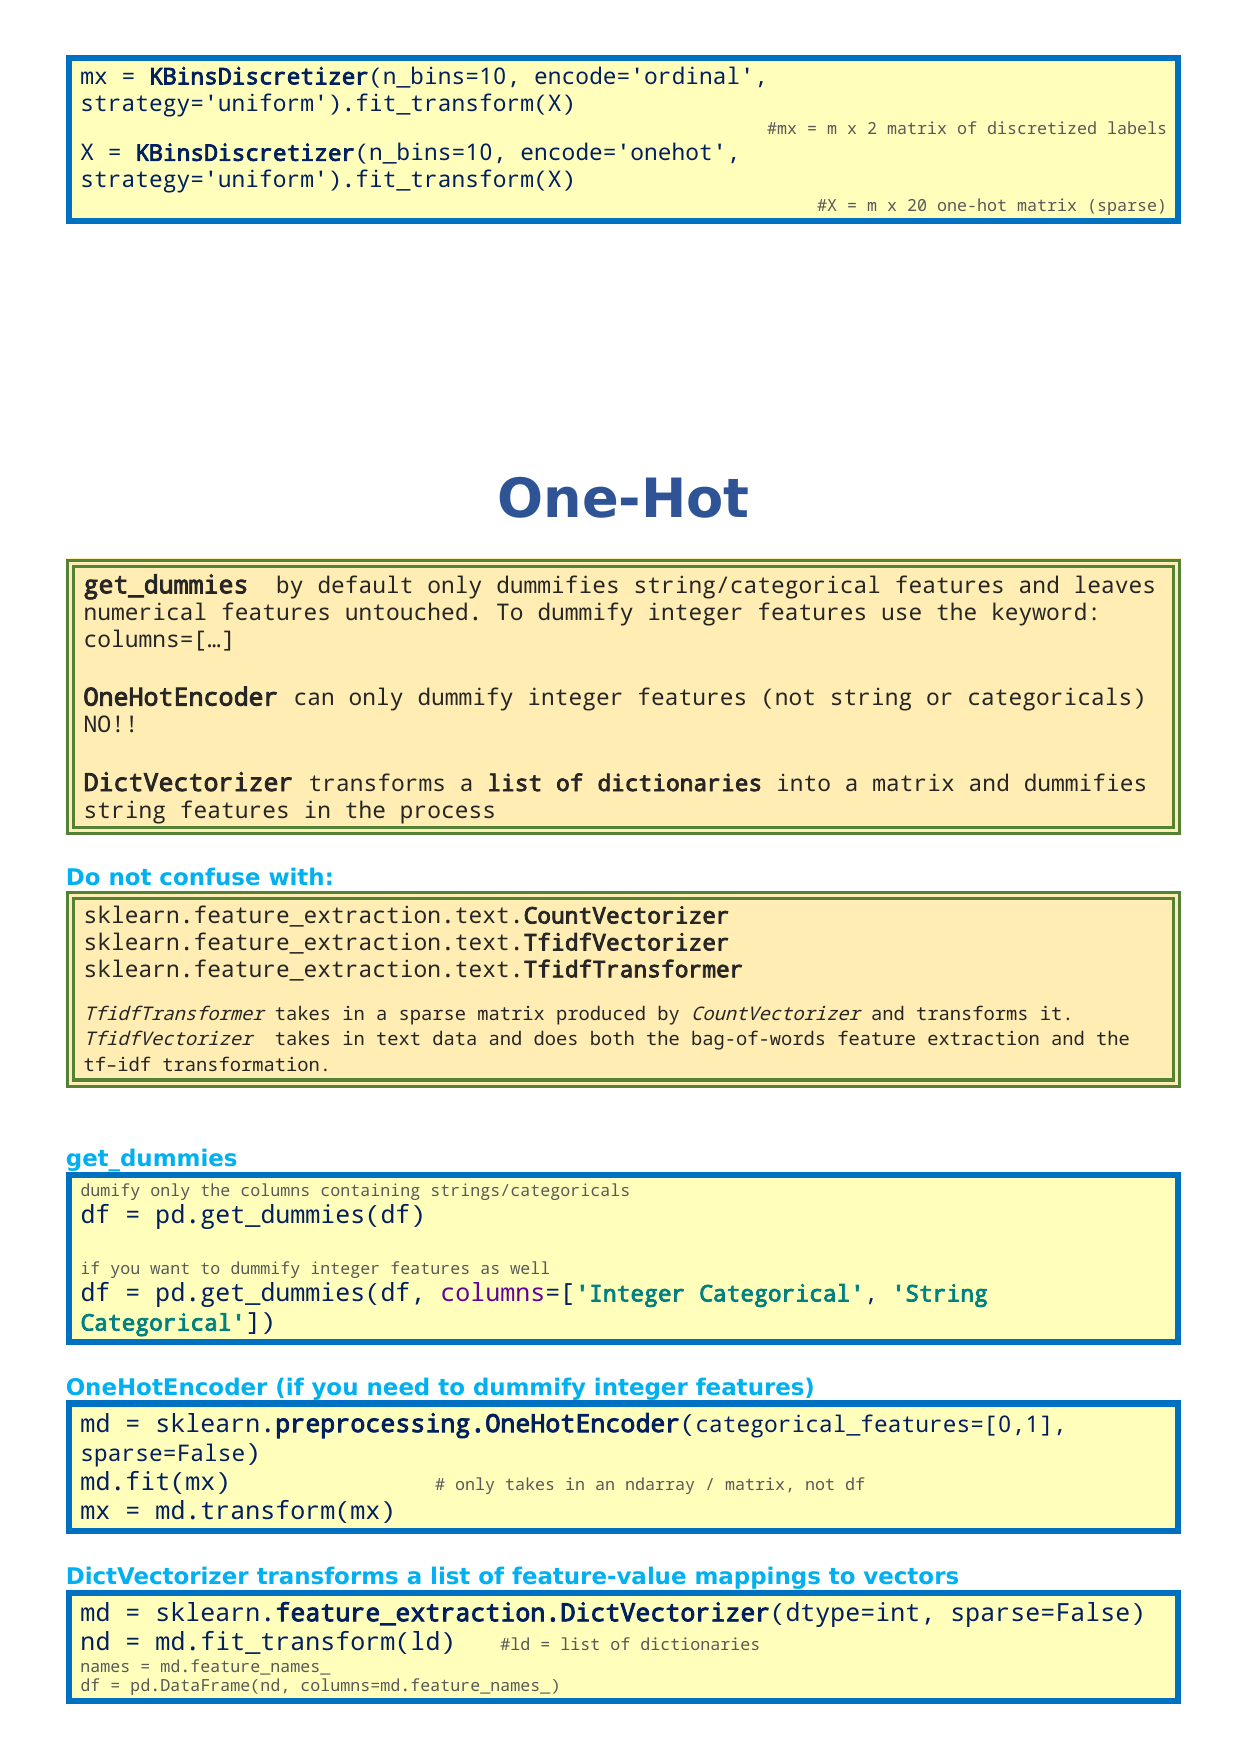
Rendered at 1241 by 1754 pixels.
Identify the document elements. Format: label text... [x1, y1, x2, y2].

text mx = md.transform(mx) [72, 1488, 1175, 1528]
text TfidfTransformer takes in a sparse matrix produced by CountVectorizer and transforms it. TfidfVectorizer takes in text data and does both the bag-of-words feature extraction and the tf–idf transformation. [69, 988, 1178, 1085]
title OneHotEncoder (if you need to dummify integer features) [66, 1374, 1181, 1400]
text get_dummies by default only dummifies string/categorical features and leaves numerical features untouched. To dummify integer features use the keyword: columns=[…] [69, 562, 1178, 642]
text #X = m x 20 one-hot matrix (sparse) [72, 185, 1175, 218]
text sklearn.feature_extraction.text.CountVectorizer [69, 894, 1178, 918]
text sklearn.feature_extraction.text.TfidfTransformer [75, 944, 1172, 971]
title get_dummies [66, 1145, 1181, 1172]
text DictVectorizer transforms a list of dictionaries into a matrix and dummifies string features in the process [69, 756, 1178, 832]
text md.fit(mx) # only takes in an ndarray / matrix, not df [72, 1459, 1175, 1488]
text X = KBinsDiscretizer(n_bins=10, encode='onehot', strategy='uniform').fit_transform(X) [72, 131, 1175, 185]
text df = pd.get_dummies(df) [72, 1192, 1175, 1250]
text md = sklearn.preprocessing.OneHotEncoder(categorical_features=[0,1], sparse=False) [72, 1407, 1175, 1459]
text names = md.feature_names_ [72, 1648, 1175, 1668]
text md = sklearn.feature_extraction.DictVectorizer(dtype=int, sparse=False) [72, 1596, 1175, 1619]
title DictVectorizer transforms a list of feature-value mappings to vectors [66, 1563, 1181, 1589]
text #mx = m x 2 matrix of discretized labels [72, 108, 1175, 131]
text if you want to dummify integer features as well [72, 1250, 1175, 1270]
text OneHotEncoder can only dummify integer features (not string or categoricals) NO!! [75, 671, 1172, 727]
text df = pd.get_dummies(df, columns=['Integer Categorical', 'String Categorical']) [72, 1270, 1175, 1339]
title Do not confuse with: [66, 864, 1181, 891]
text sklearn.feature_extraction.text.TfidfVectorizer [75, 918, 1172, 944]
text mx = KBinsDiscretizer(n_bins=10, encode='ordinal', strategy='uniform').fit_transform(X) [72, 61, 1175, 108]
text One-Hot [66, 467, 1181, 530]
text df = pd.DataFrame(nd, columns=md.feature_names_) [72, 1668, 1175, 1698]
text dumify only the columns containing strings/categoricals [72, 1178, 1175, 1192]
text nd = md.fit_transform(ld) #ld = list of dictionaries [72, 1619, 1175, 1648]
